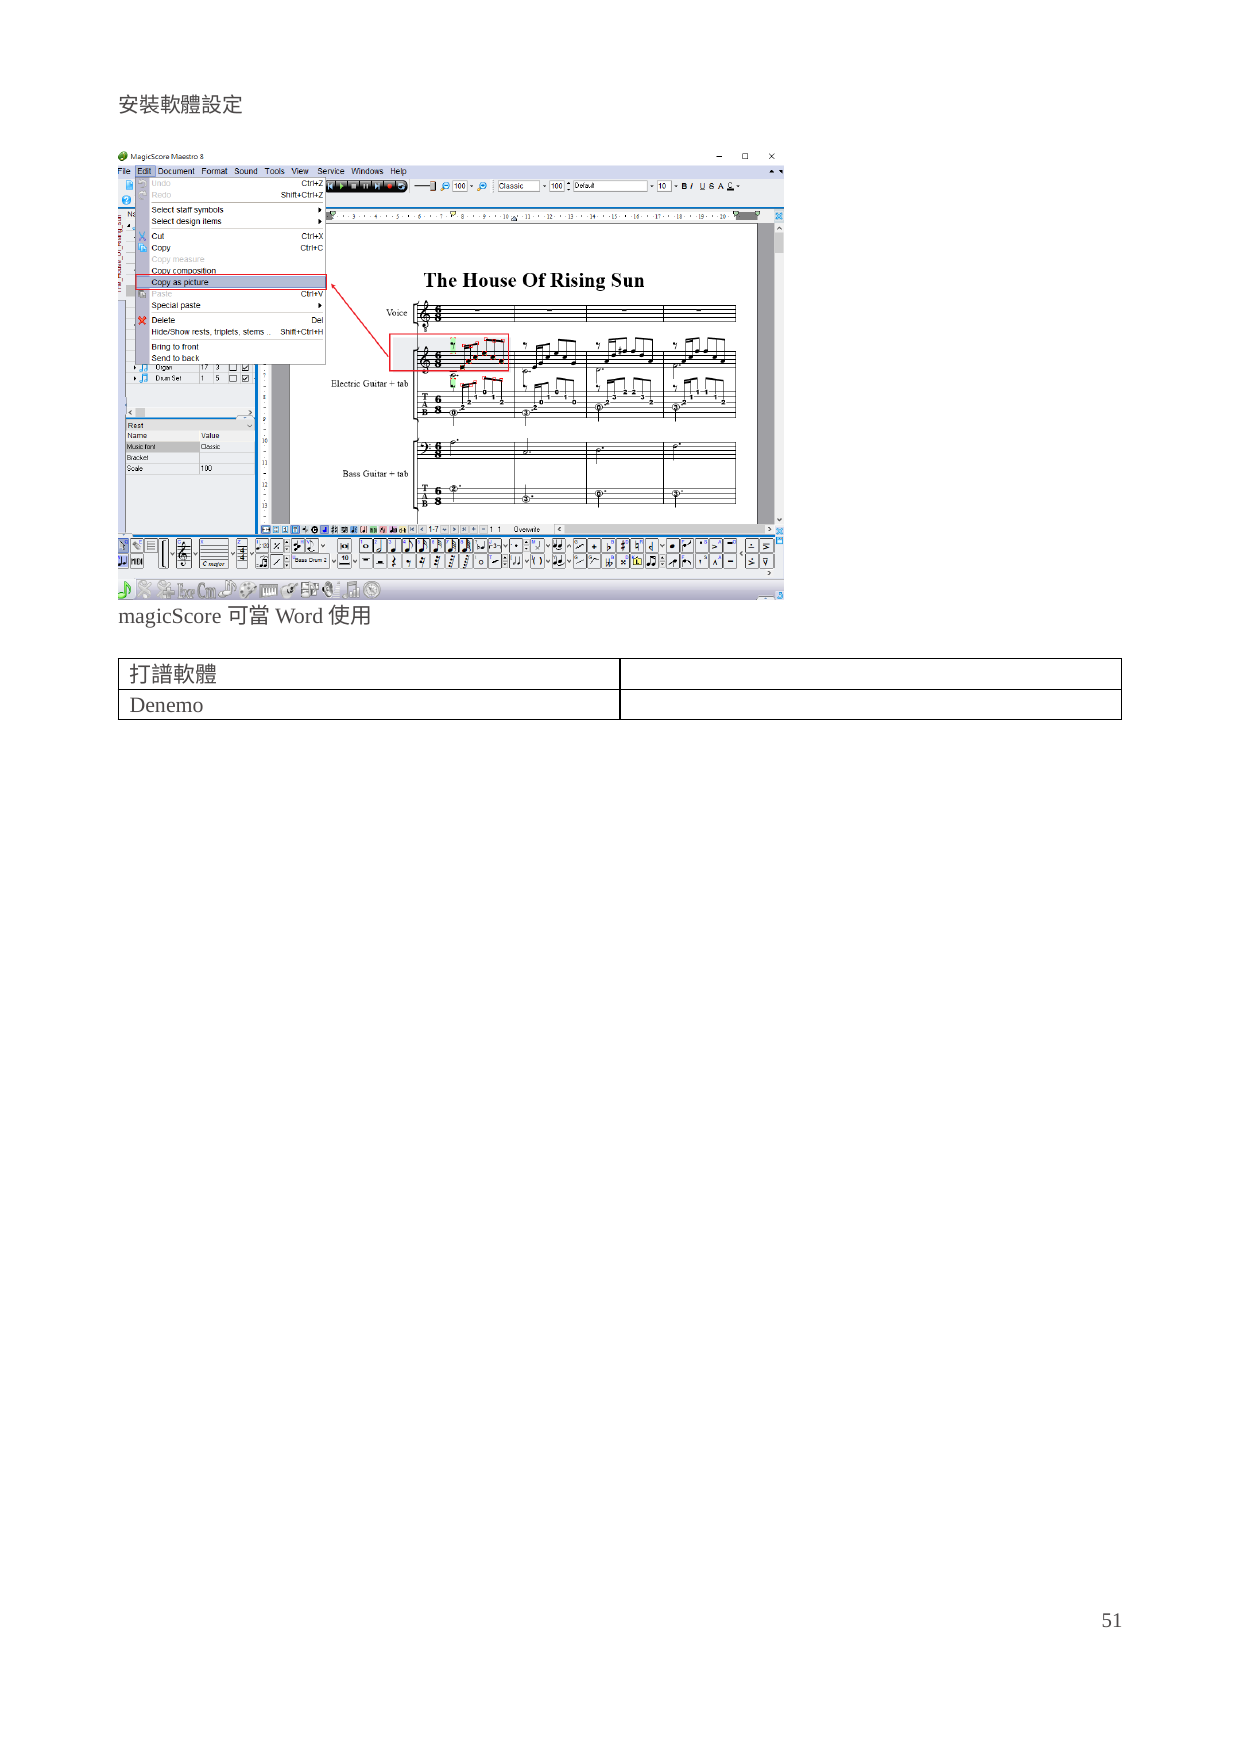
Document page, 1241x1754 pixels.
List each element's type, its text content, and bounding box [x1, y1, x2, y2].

table_cell Denemo [119, 690, 619, 719]
table_cell [621, 690, 1121, 719]
text magicScore 可當Word 使用 [118, 600, 1122, 629]
table_header [621, 659, 1121, 688]
table_header 打譜軟體 [119, 659, 619, 688]
